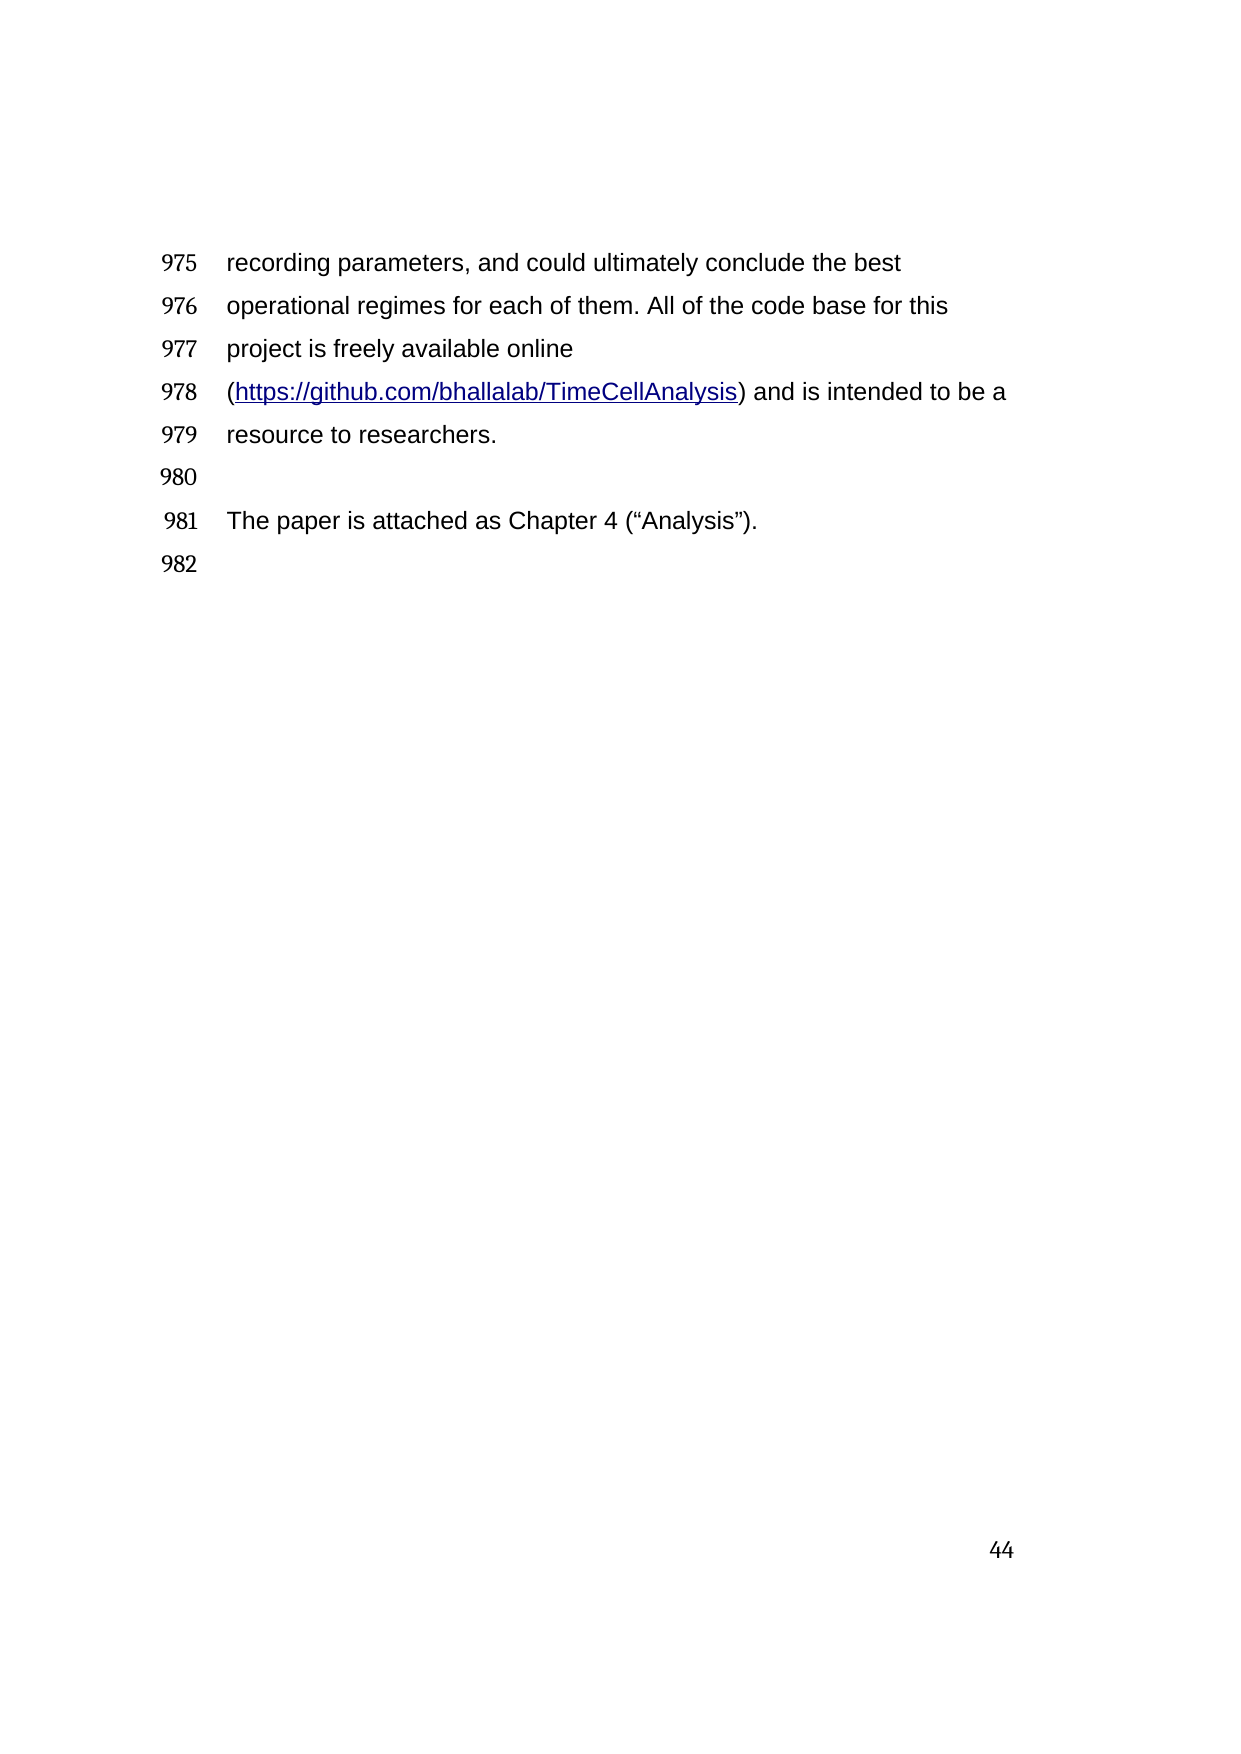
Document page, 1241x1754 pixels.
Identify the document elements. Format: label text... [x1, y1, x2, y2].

text The paper is attached as Chapter 4 (“Analysis”). [226, 506, 1014, 535]
text recording parameters, and could ultimately conclude the best operational regimes for each of them. All of the code base for this project is freely available online (https://github.com/bhallalab/TimeCellAnalysis) and is intended to be a resource to researchers. [226, 248, 1014, 449]
